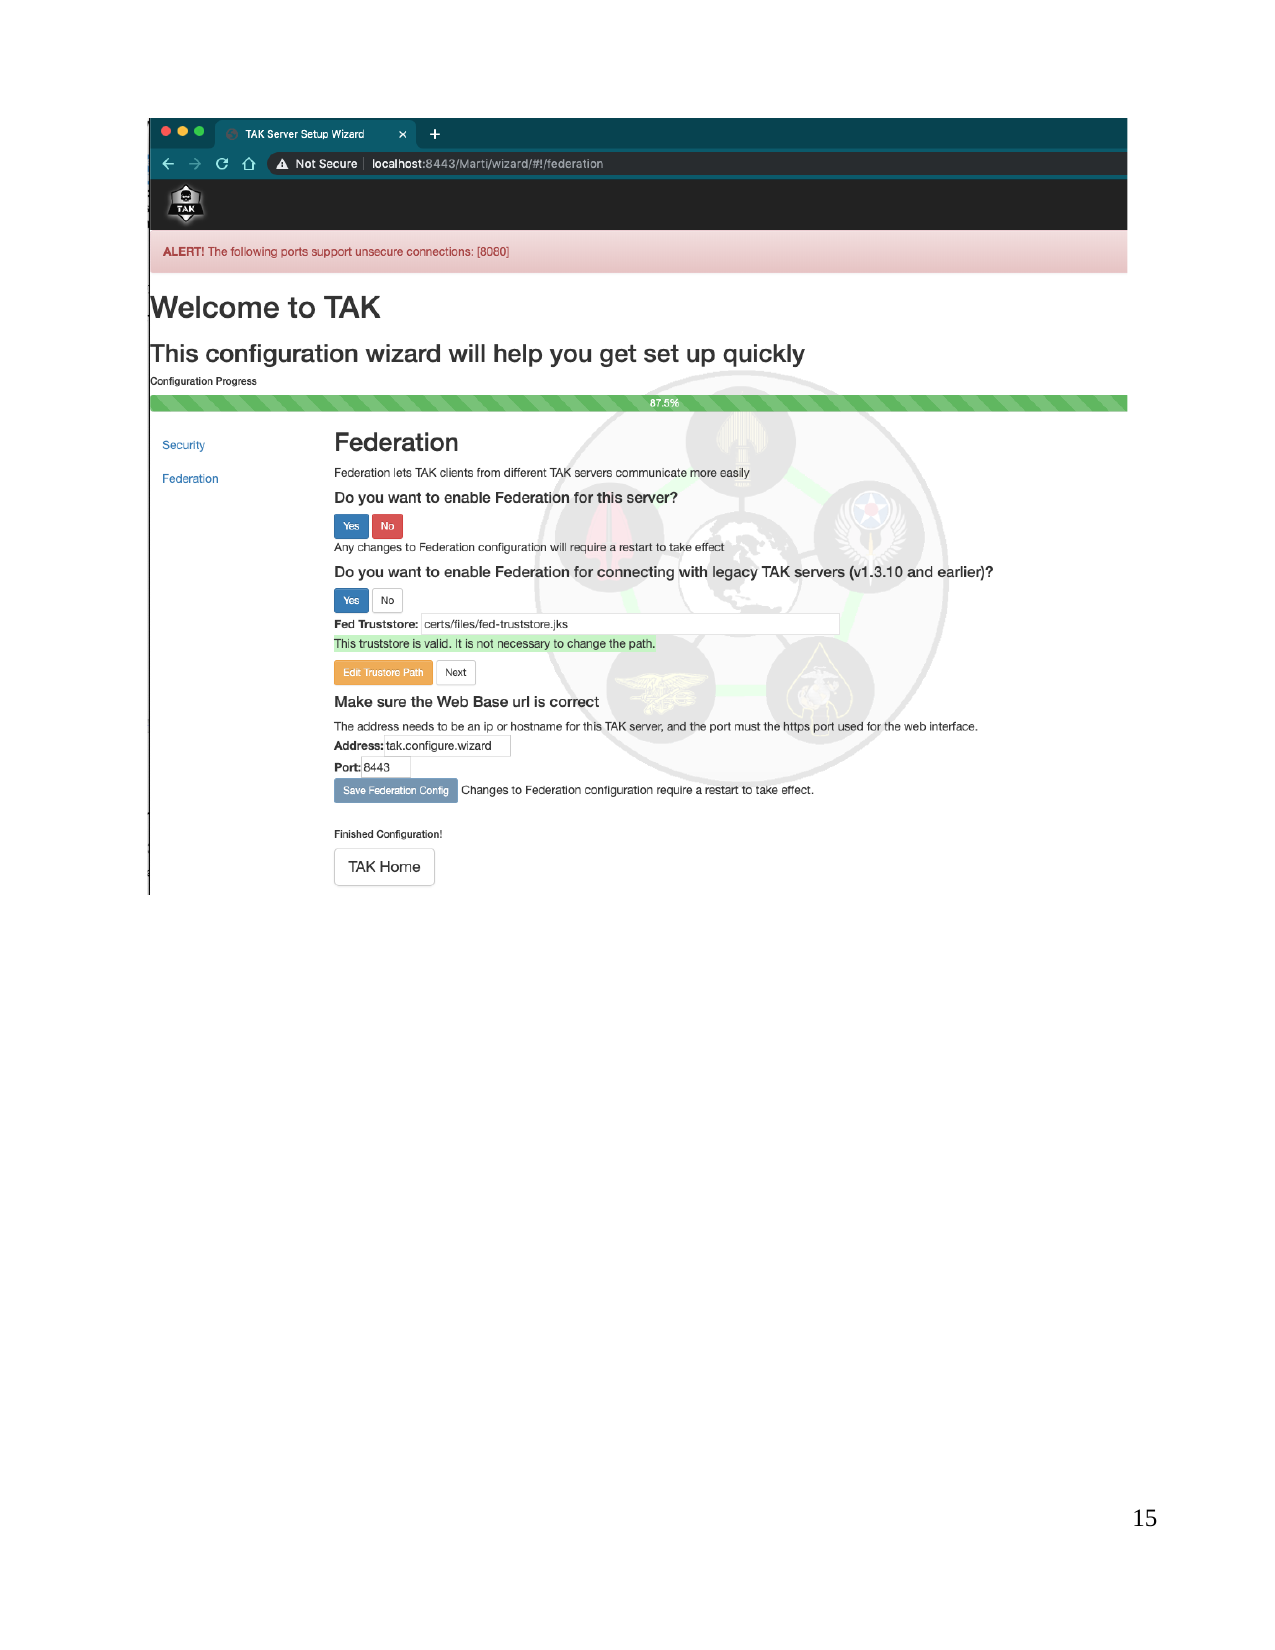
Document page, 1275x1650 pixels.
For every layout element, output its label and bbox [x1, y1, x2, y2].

picture [147, 118, 1128, 895]
